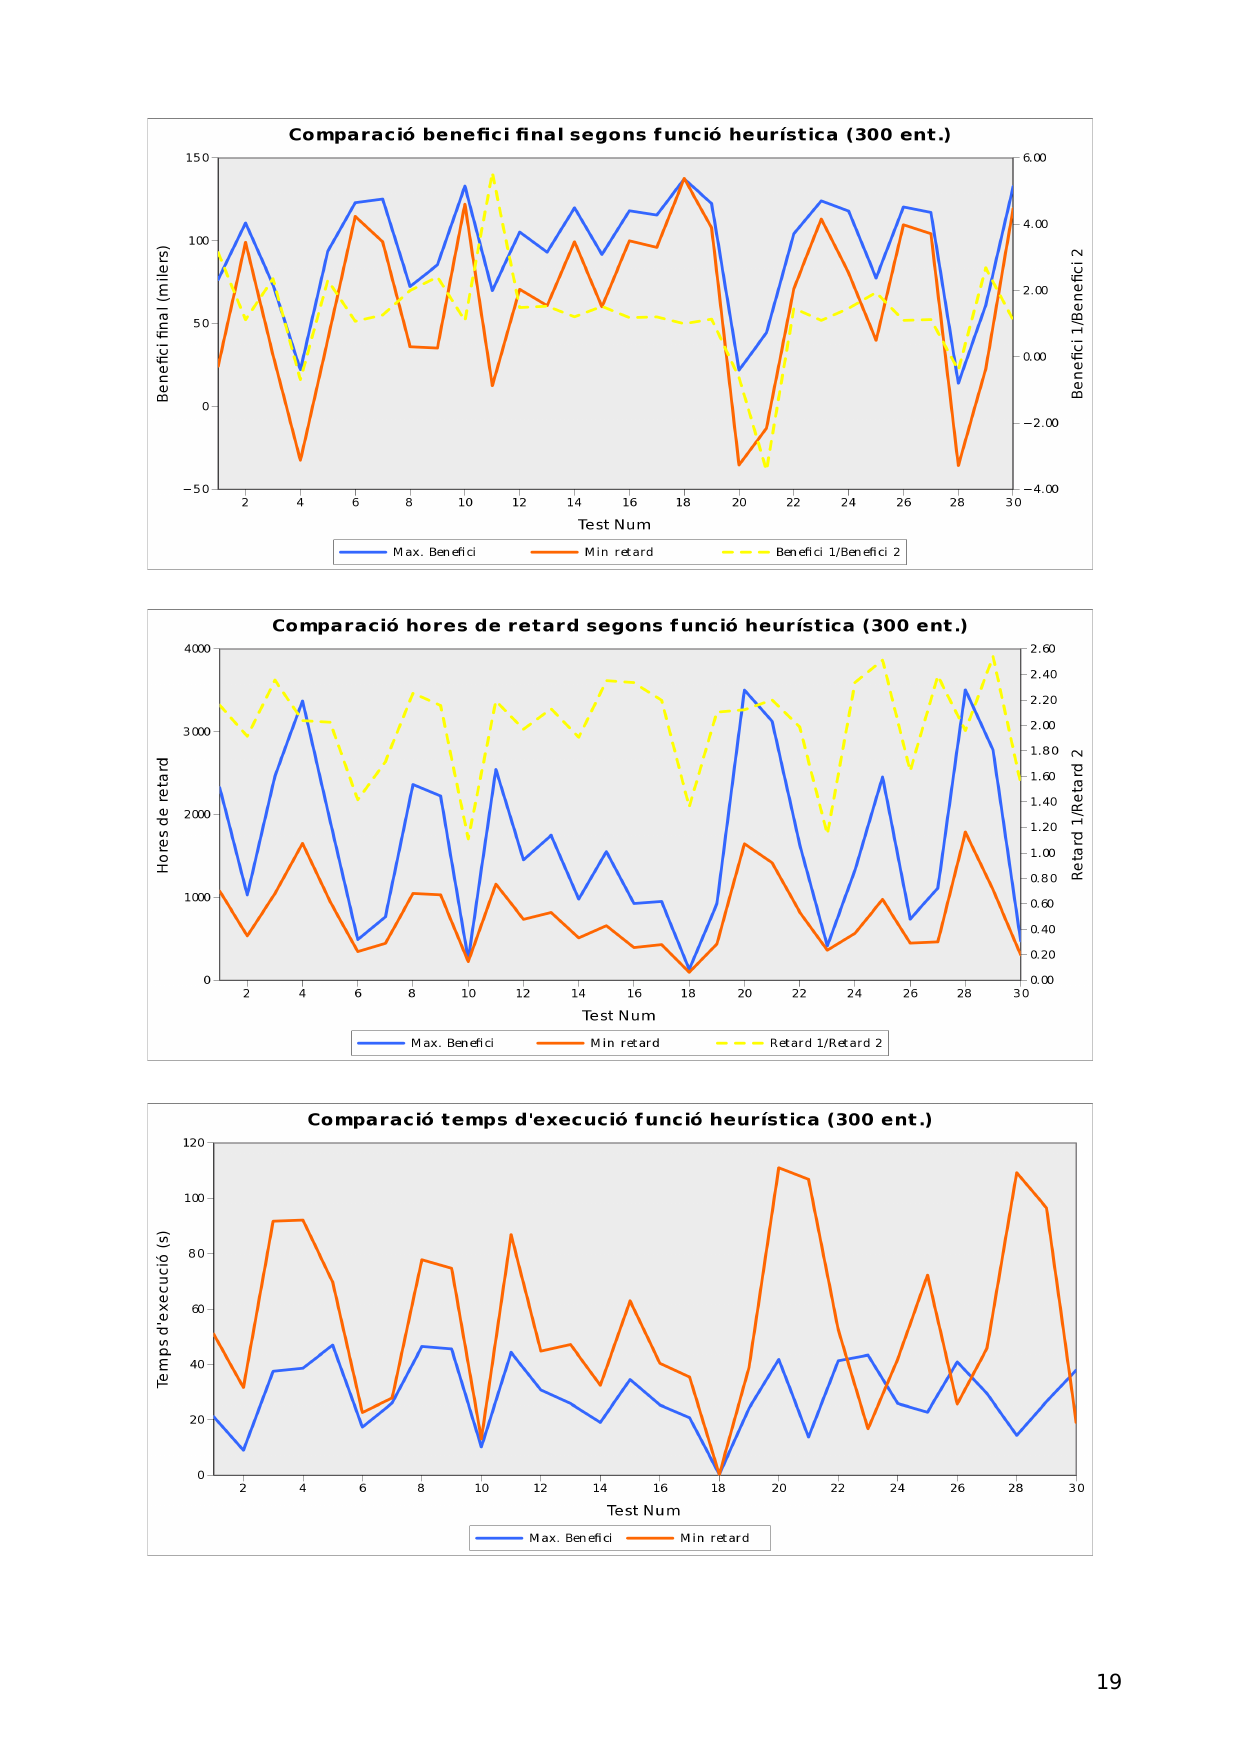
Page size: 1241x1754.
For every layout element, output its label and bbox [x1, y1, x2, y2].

picture [147, 609, 1093, 1061]
picture [147, 118, 1093, 570]
picture [147, 1103, 1093, 1556]
